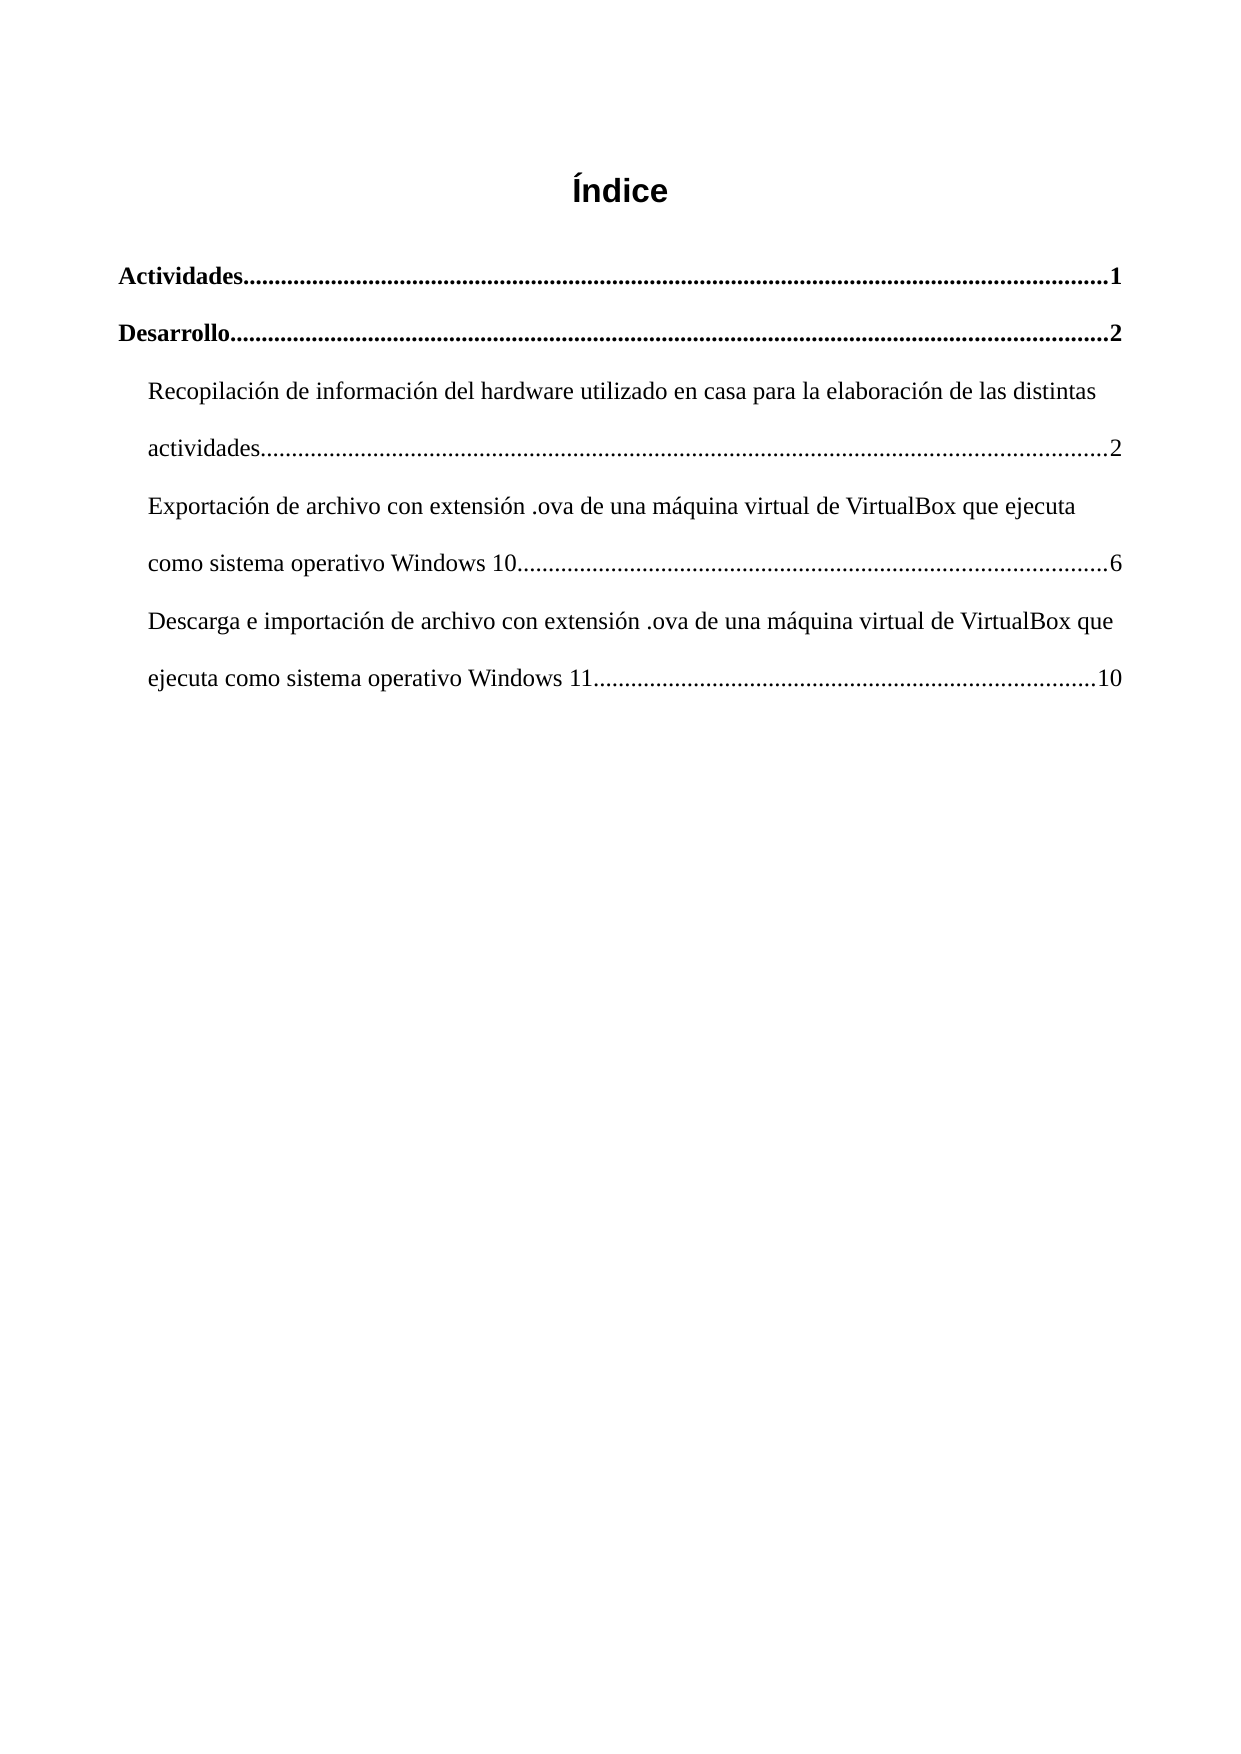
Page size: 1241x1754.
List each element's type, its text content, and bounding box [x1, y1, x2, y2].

text Desarrollo 2 [118, 318, 1122, 347]
text Descarga e importación de archivo con extensión .ova de una máquina virtual de VirtualBox que ejecuta como sistema operativo Windows 11. 10 [148, 606, 1122, 692]
text Exportación de archivo con extensión .ova de una máquina virtual de VirtualBox que ejecuta como sistema operativo Windows 10. 6 [148, 491, 1122, 577]
text Recopilación de información del hardware utilizado en casa para la elaboración de las distintas actividades. 2 [148, 376, 1122, 462]
subtitle Índice [118, 171, 1122, 210]
text Actividades 1 [118, 261, 1122, 289]
